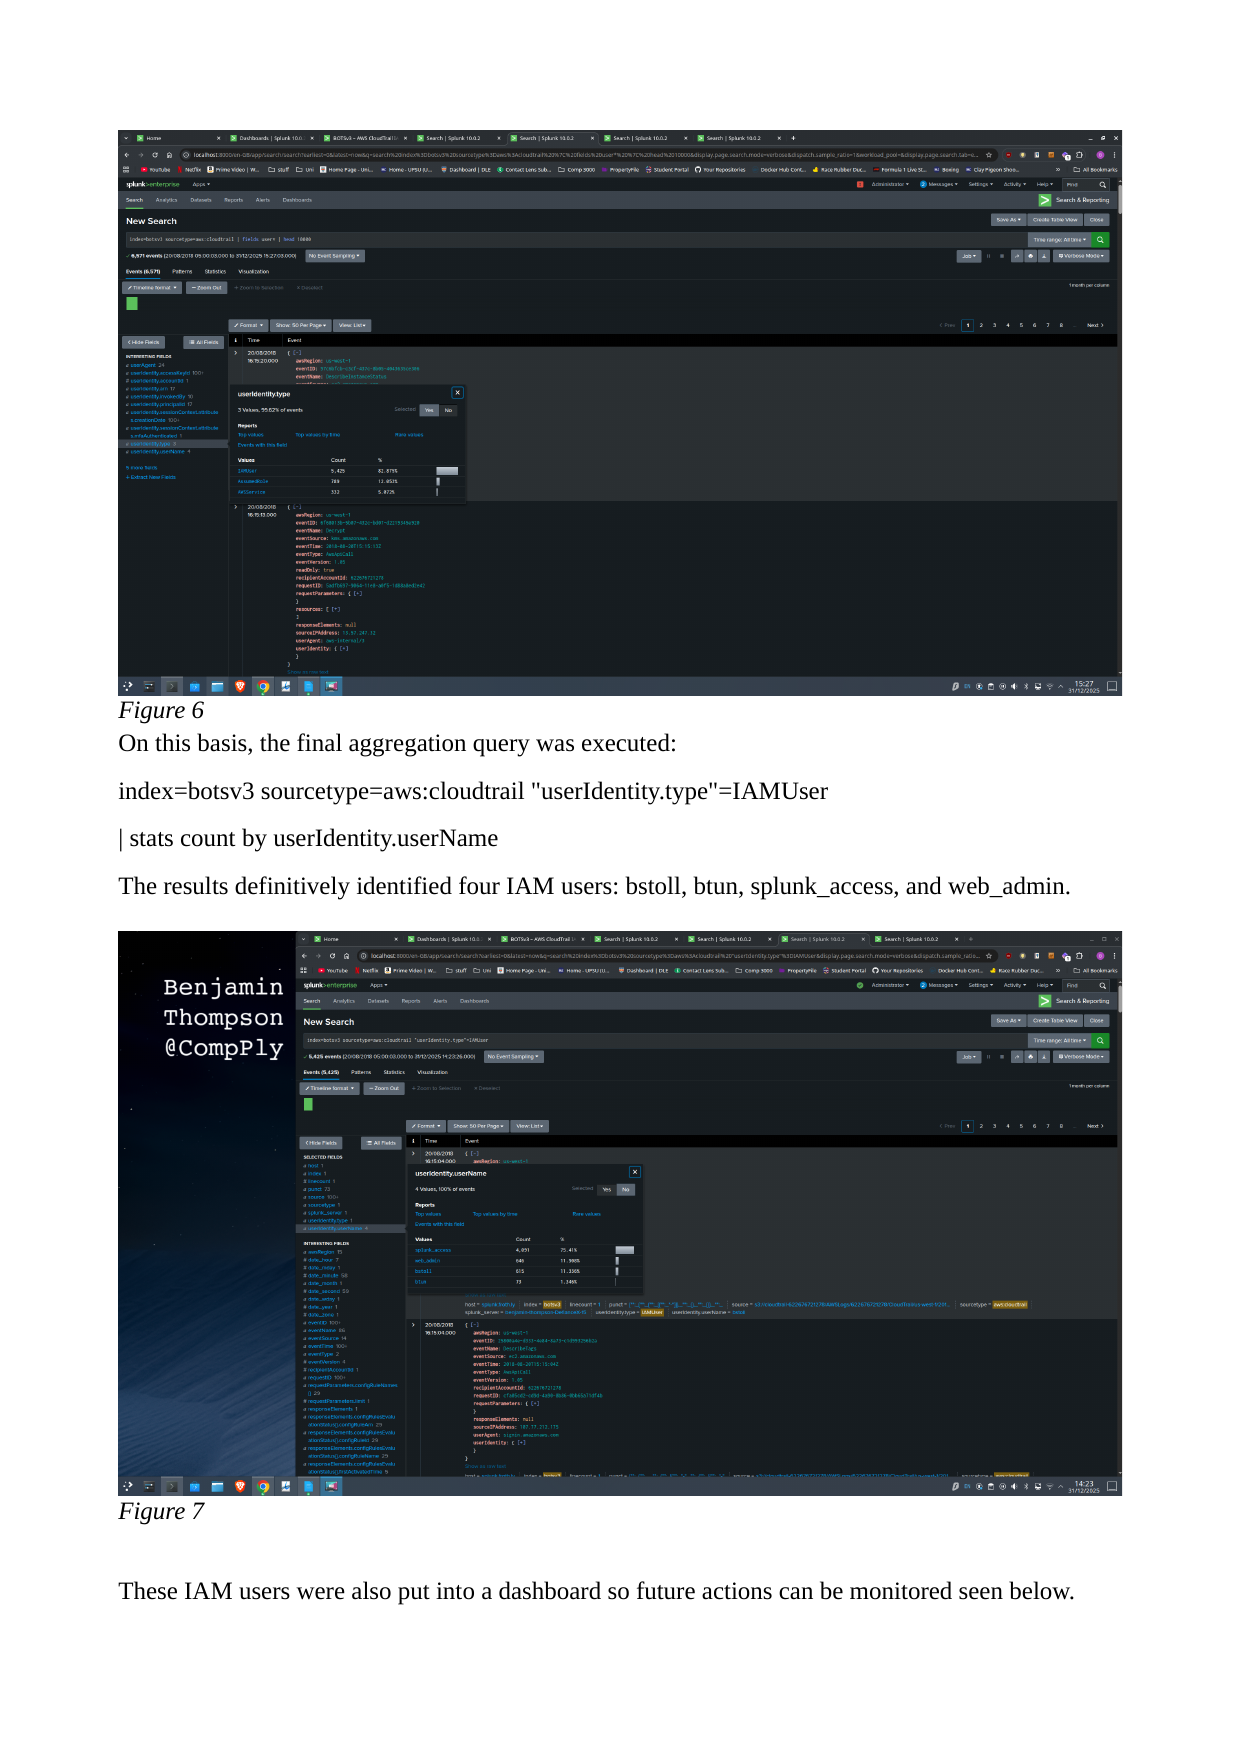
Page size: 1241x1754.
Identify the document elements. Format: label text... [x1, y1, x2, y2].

text | stats count by userIdentity.userName [118, 823, 1122, 852]
text The results definitively identified four IAM users: bstoll, btun, splunk_access, and web_admin. [118, 871, 1122, 900]
text Figure 6 [118, 696, 1122, 724]
text index=botsv3 sourcetype=aws:cloudtrail "userIdentity.type"=IAMUser [118, 776, 1122, 805]
picture [118, 931, 1123, 1496]
text These IAM users were also put into a dashboard so future actions can be monitored seen below. [118, 1576, 1122, 1605]
text On this basis, the final aggregation query was executed: [118, 724, 1122, 757]
text [118, 118, 1122, 130]
text Figure 7 [118, 1496, 1122, 1525]
picture [118, 130, 1123, 696]
